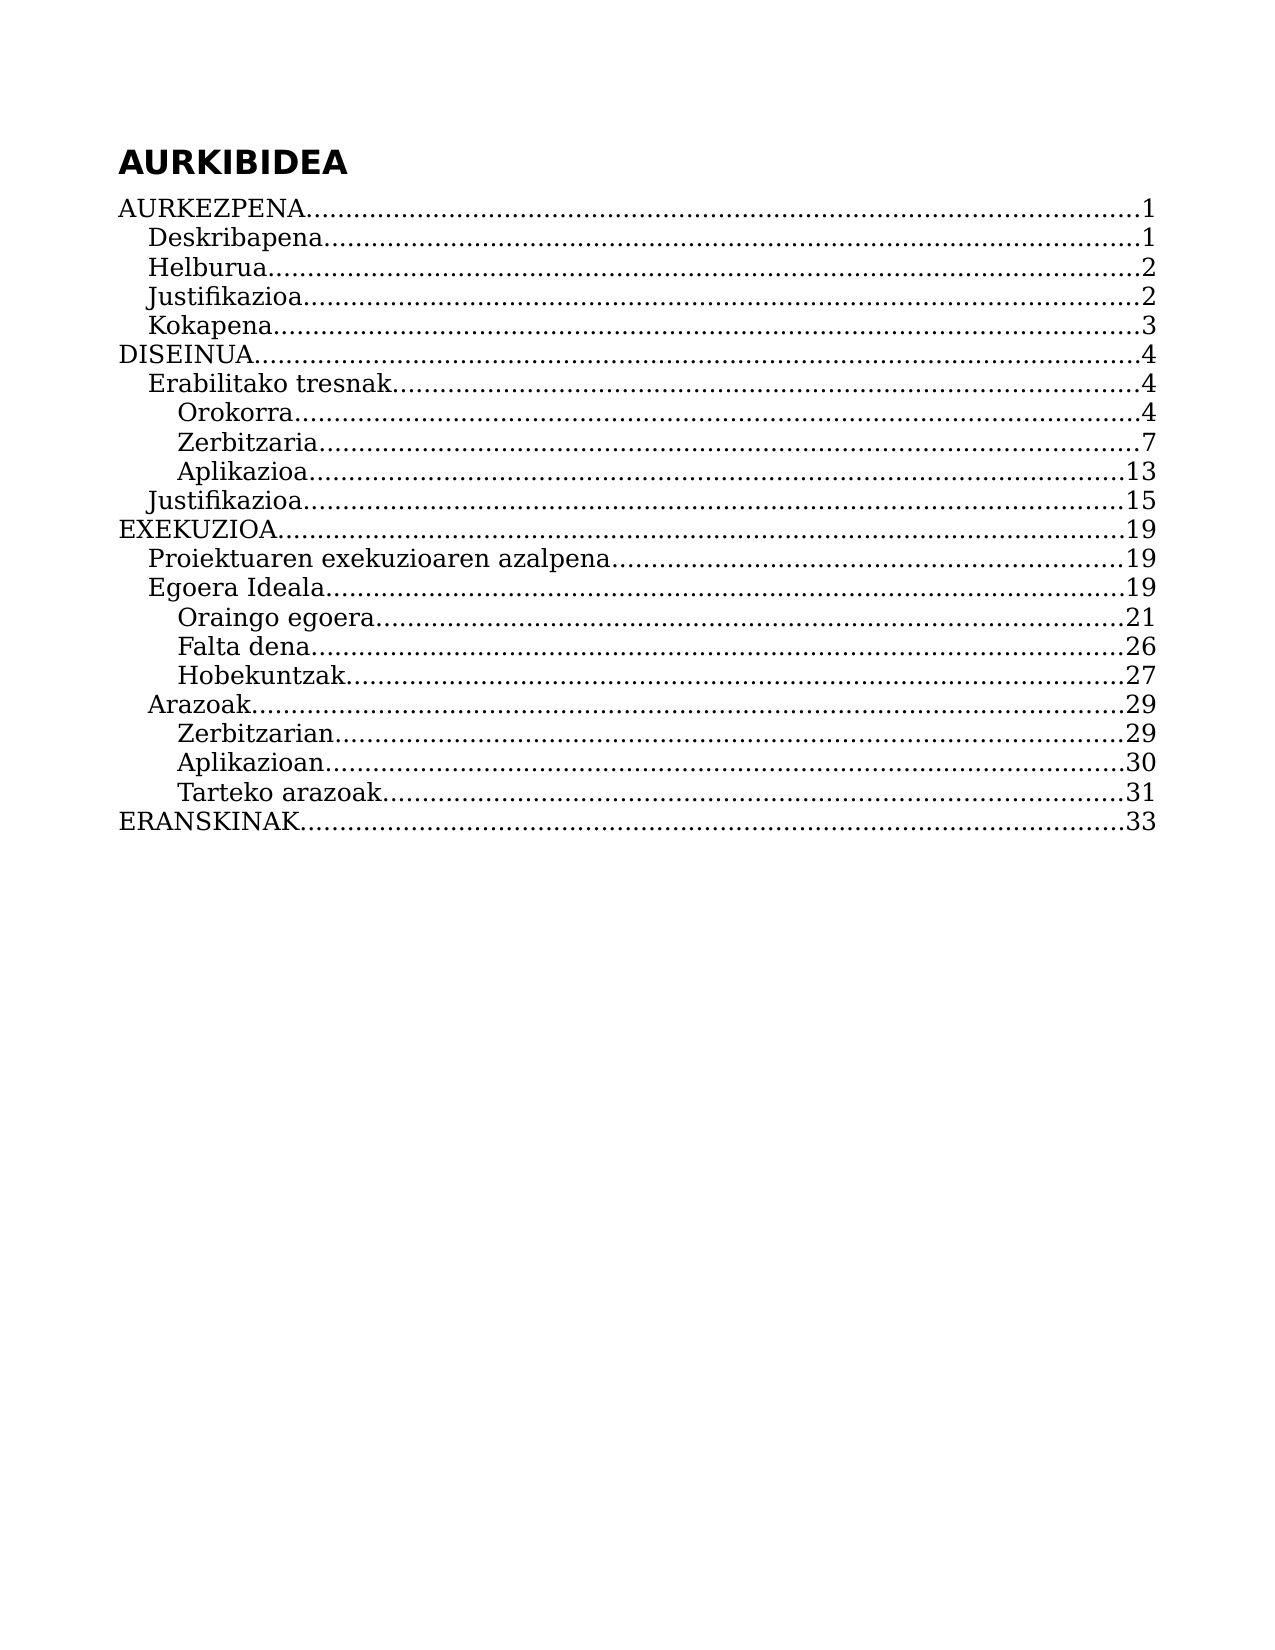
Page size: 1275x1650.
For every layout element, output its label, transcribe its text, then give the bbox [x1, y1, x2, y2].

text Proiektuaren exekuzioaren azalpena 19 [148, 544, 1157, 574]
text Kokapena 3 [148, 311, 1157, 340]
text Falta dena 26 [177, 632, 1157, 661]
text Justifikazioa 15 [148, 486, 1157, 515]
text EXEKUZIOA 19 [118, 515, 1157, 544]
text Erabilitako tresnak 4 [148, 369, 1157, 399]
text Aplikazioan 30 [177, 749, 1157, 778]
text DISEINUA 4 [118, 340, 1157, 369]
text Hobekuntzak 27 [177, 661, 1157, 690]
text Zerbitzarian 29 [177, 719, 1157, 749]
text Orokorra 4 [177, 399, 1157, 428]
text Egoera Ideala 19 [148, 574, 1157, 603]
text Helburua 2 [148, 253, 1157, 282]
text Justifikazioa 2 [148, 282, 1157, 311]
text Deskribapena 1 [148, 224, 1157, 253]
text ERANSKINAK 33 [118, 807, 1157, 836]
text Arazoak 29 [148, 690, 1157, 719]
subtitle AURKIBIDEA [118, 143, 1157, 182]
text Zerbitzaria 7 [177, 428, 1157, 457]
text Aplikazioa 13 [177, 457, 1157, 486]
text Oraingo egoera 21 [177, 603, 1157, 632]
text AURKEZPENA 1 [118, 194, 1157, 224]
text Tarteko arazoak 31 [177, 778, 1157, 807]
